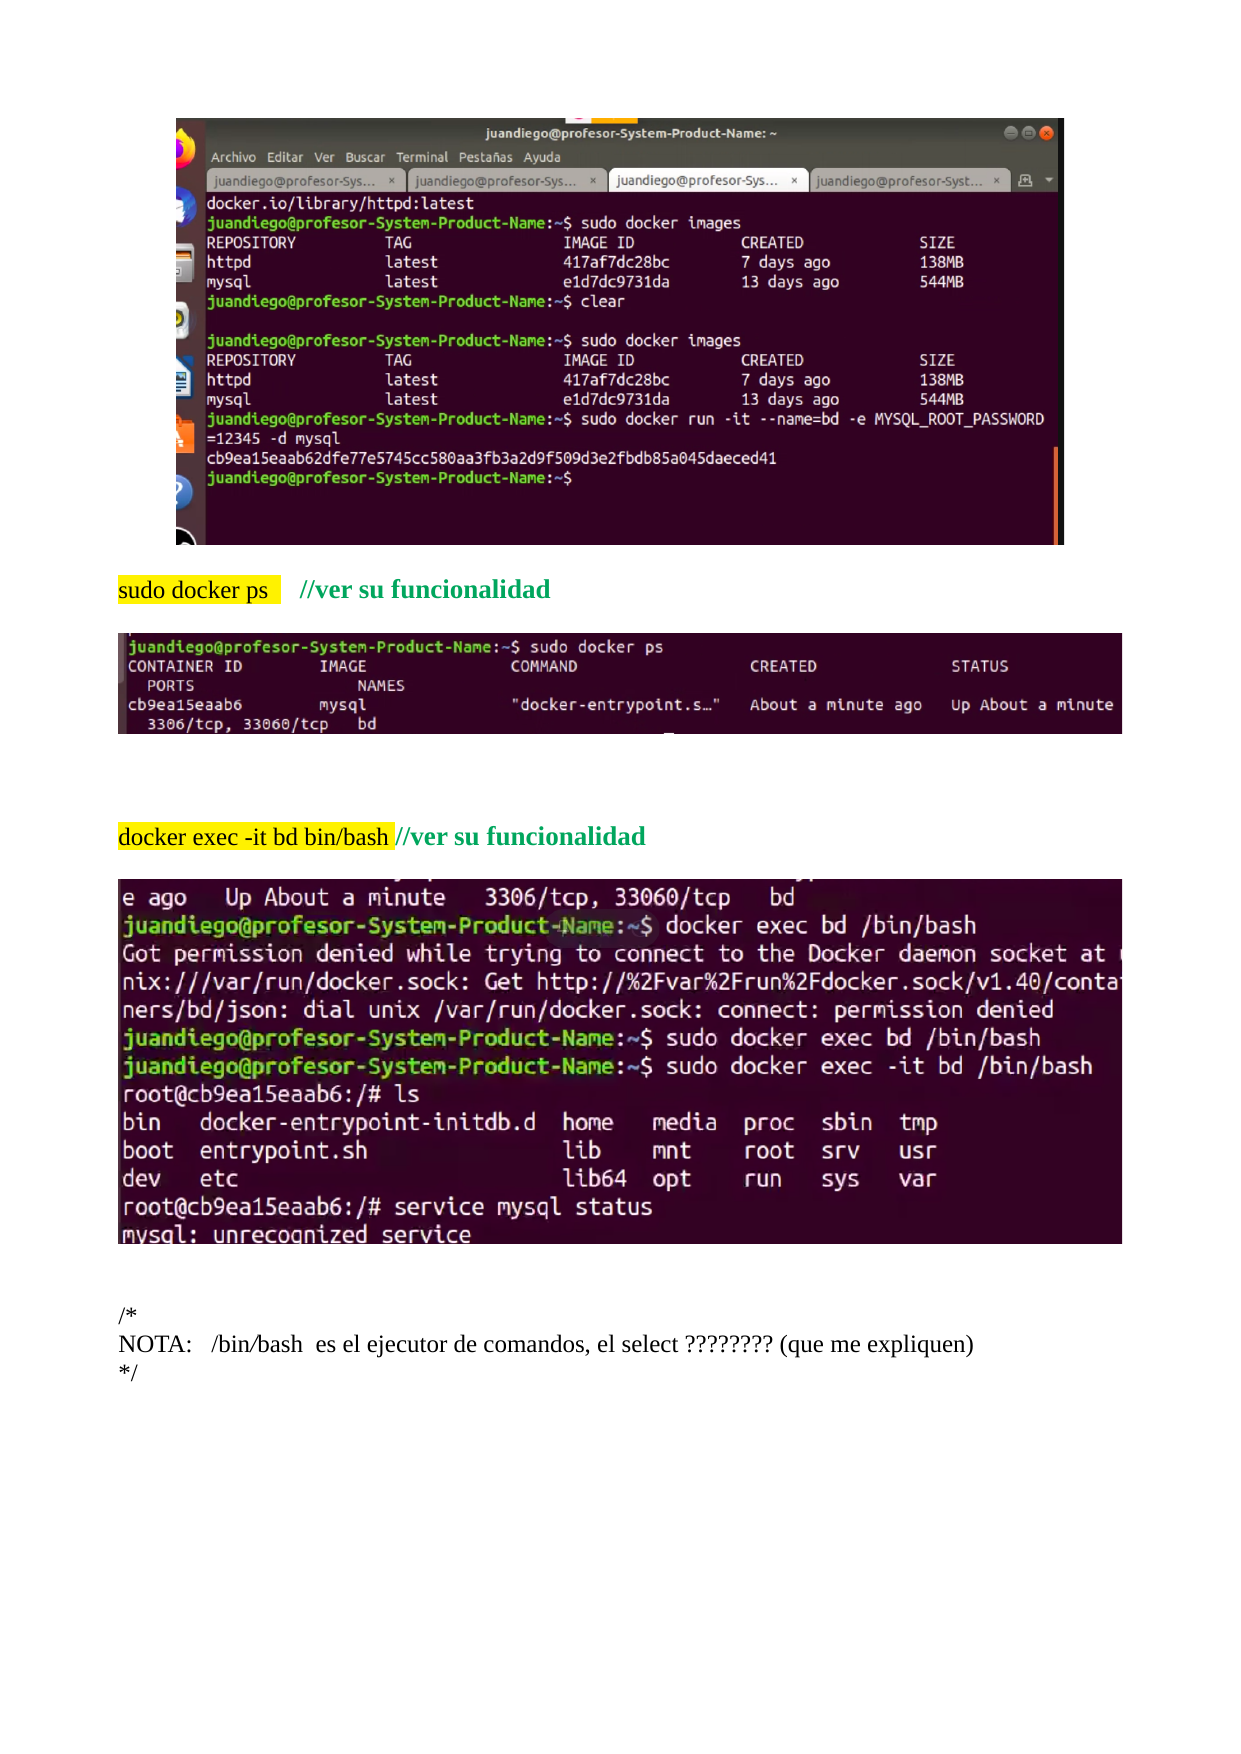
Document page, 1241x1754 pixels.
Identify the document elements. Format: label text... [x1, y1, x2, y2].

picture [176, 118, 1065, 545]
text /* [118, 1301, 1122, 1329]
text NOTA: /bin/bash es el ejecutor de comandos, el select ???????? (que me expliquen) [118, 1329, 1122, 1358]
picture [118, 633, 1123, 734]
picture [118, 879, 1123, 1244]
text */ [118, 1358, 1122, 1387]
text docker exec -it bd bin/bash //ver su funcionalidad [118, 819, 1122, 851]
text sudo docker ps //ver su funcionalidad [118, 573, 1122, 604]
